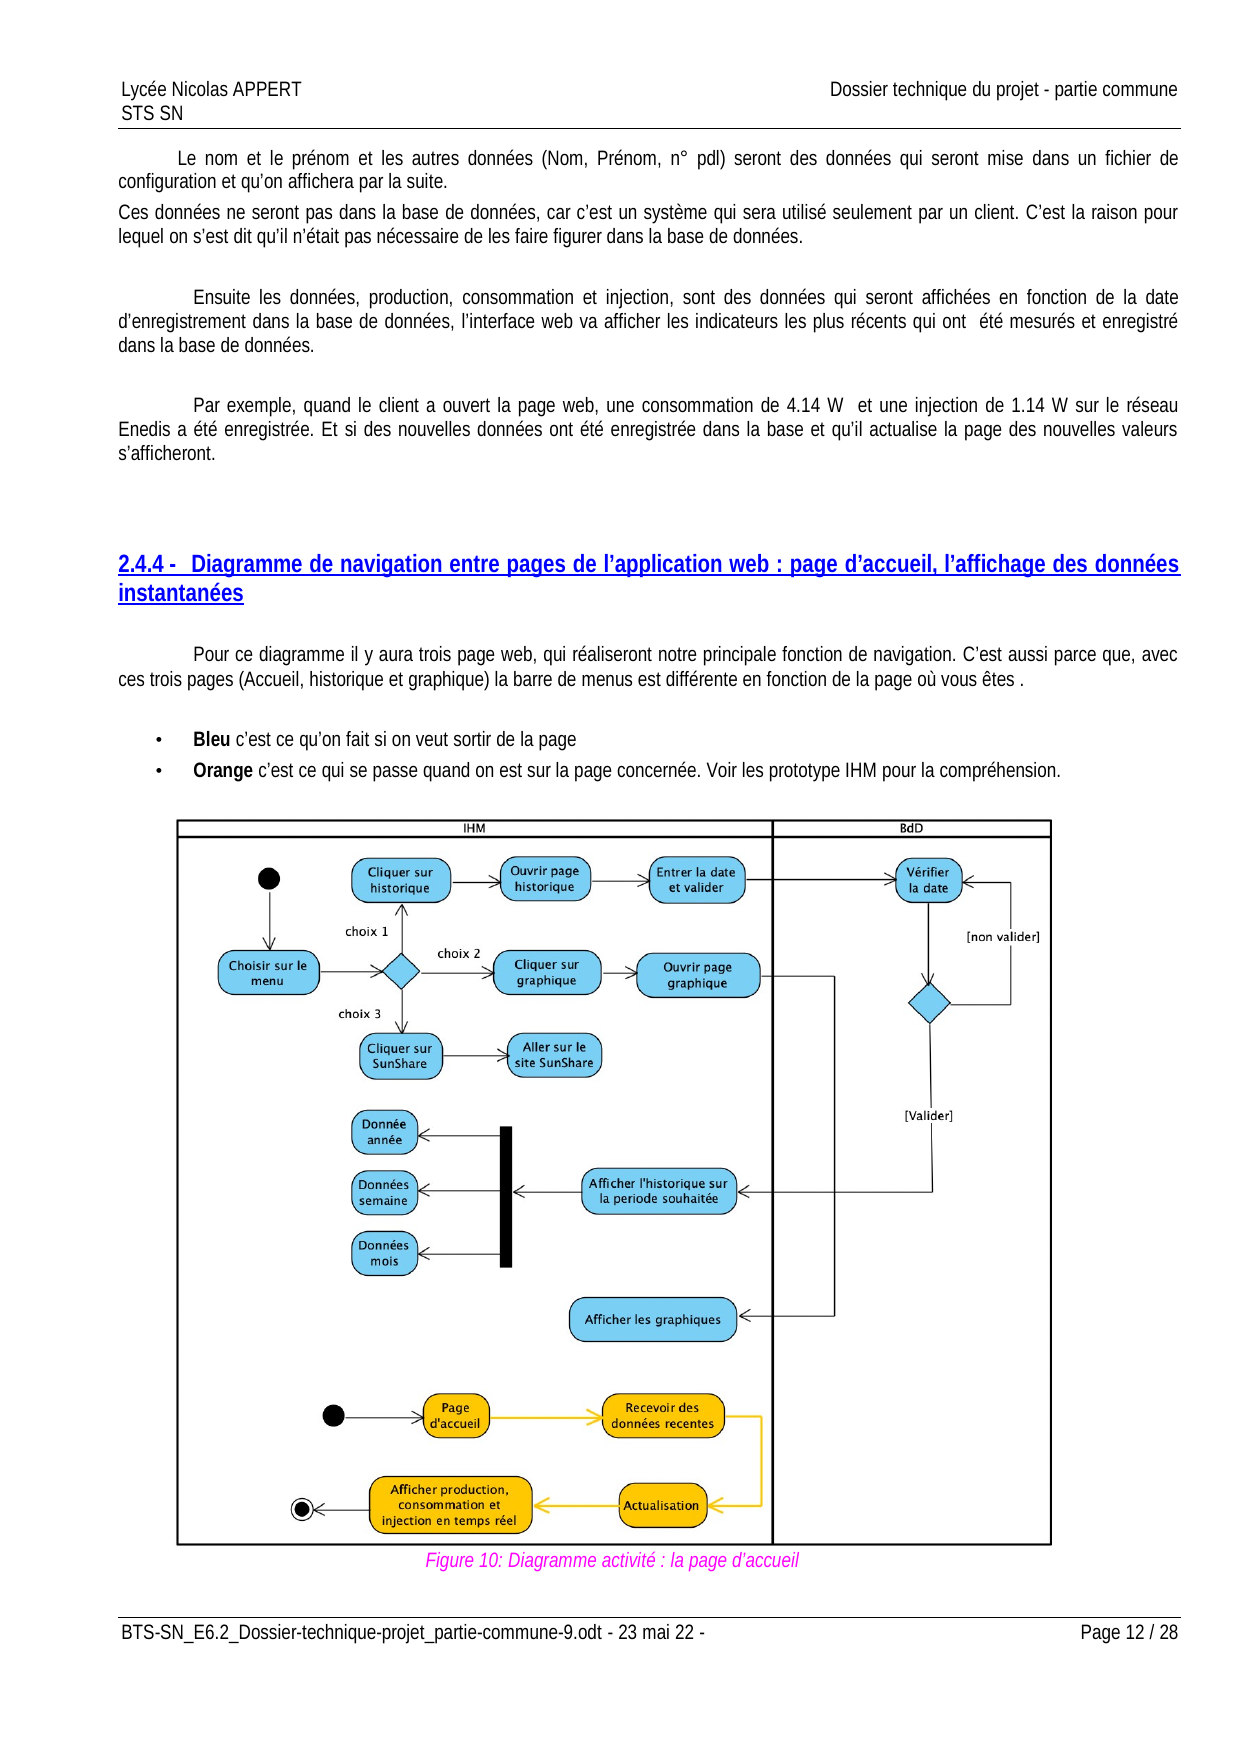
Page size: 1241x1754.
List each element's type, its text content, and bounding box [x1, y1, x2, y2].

text Ensuite les données, production, consommation et injection, sont des données qui seront affichées en fonction de la date d’enregistrement dans la base de données, l’interface web va afficher les indicateurs les plus récents qui ont été mesurés et enregistré dans la base de données. [118, 284, 1181, 356]
picture [174, 817, 1053, 1548]
text Ces données ne seront pas dans la base de données, car c’est un système qui sera utilisé seulement par un client. C’est la raison pour lequel on s’est dit qu’il n’était pas nécessaire de les faire figurer dans la base de données. [118, 200, 1181, 248]
list Figure 10: Diagramme activité : la page d’accueil [172, 818, 1054, 1572]
list Orange c’est ce qui se passe quand on est sur la page concernée. Voir les prototype IHM pour la compréhension. [156, 758, 1181, 782]
subtitle instantanées [118, 576, 1181, 607]
text Pour ce diagramme il y aura trois page web, qui réaliseront notre principale fonction de navigation. C’est aussi parce que, avec ces trois pages (Accueil, historique et graphique) la barre de menus est différente en fonction de la page où vous êtes . [118, 638, 1181, 691]
text Le nom et le prénom et les autres données (Nom, Prénom, n° pdl) seront des données qui seront mise dans un fichier de configuration et qu’on affichera par la suite. [118, 145, 1181, 193]
text Par exemple, quand le client a ouvert la page web, une consommation de 4.14 W et une injection de 1.14 W sur le réseau Enedis a été enregistrée. Et si des nouvelles données ont été enregistrée dans la base et qu’il actualise la page des nouvelles valeurs s’afficheront. [118, 393, 1181, 465]
list Bleu c’est ce qu’on fait si on veut sortir de la page [156, 727, 1181, 751]
subtitle Diagramme de navigation entre pages de l’application web : page d’accueil, l’affichage des données [118, 549, 1181, 574]
